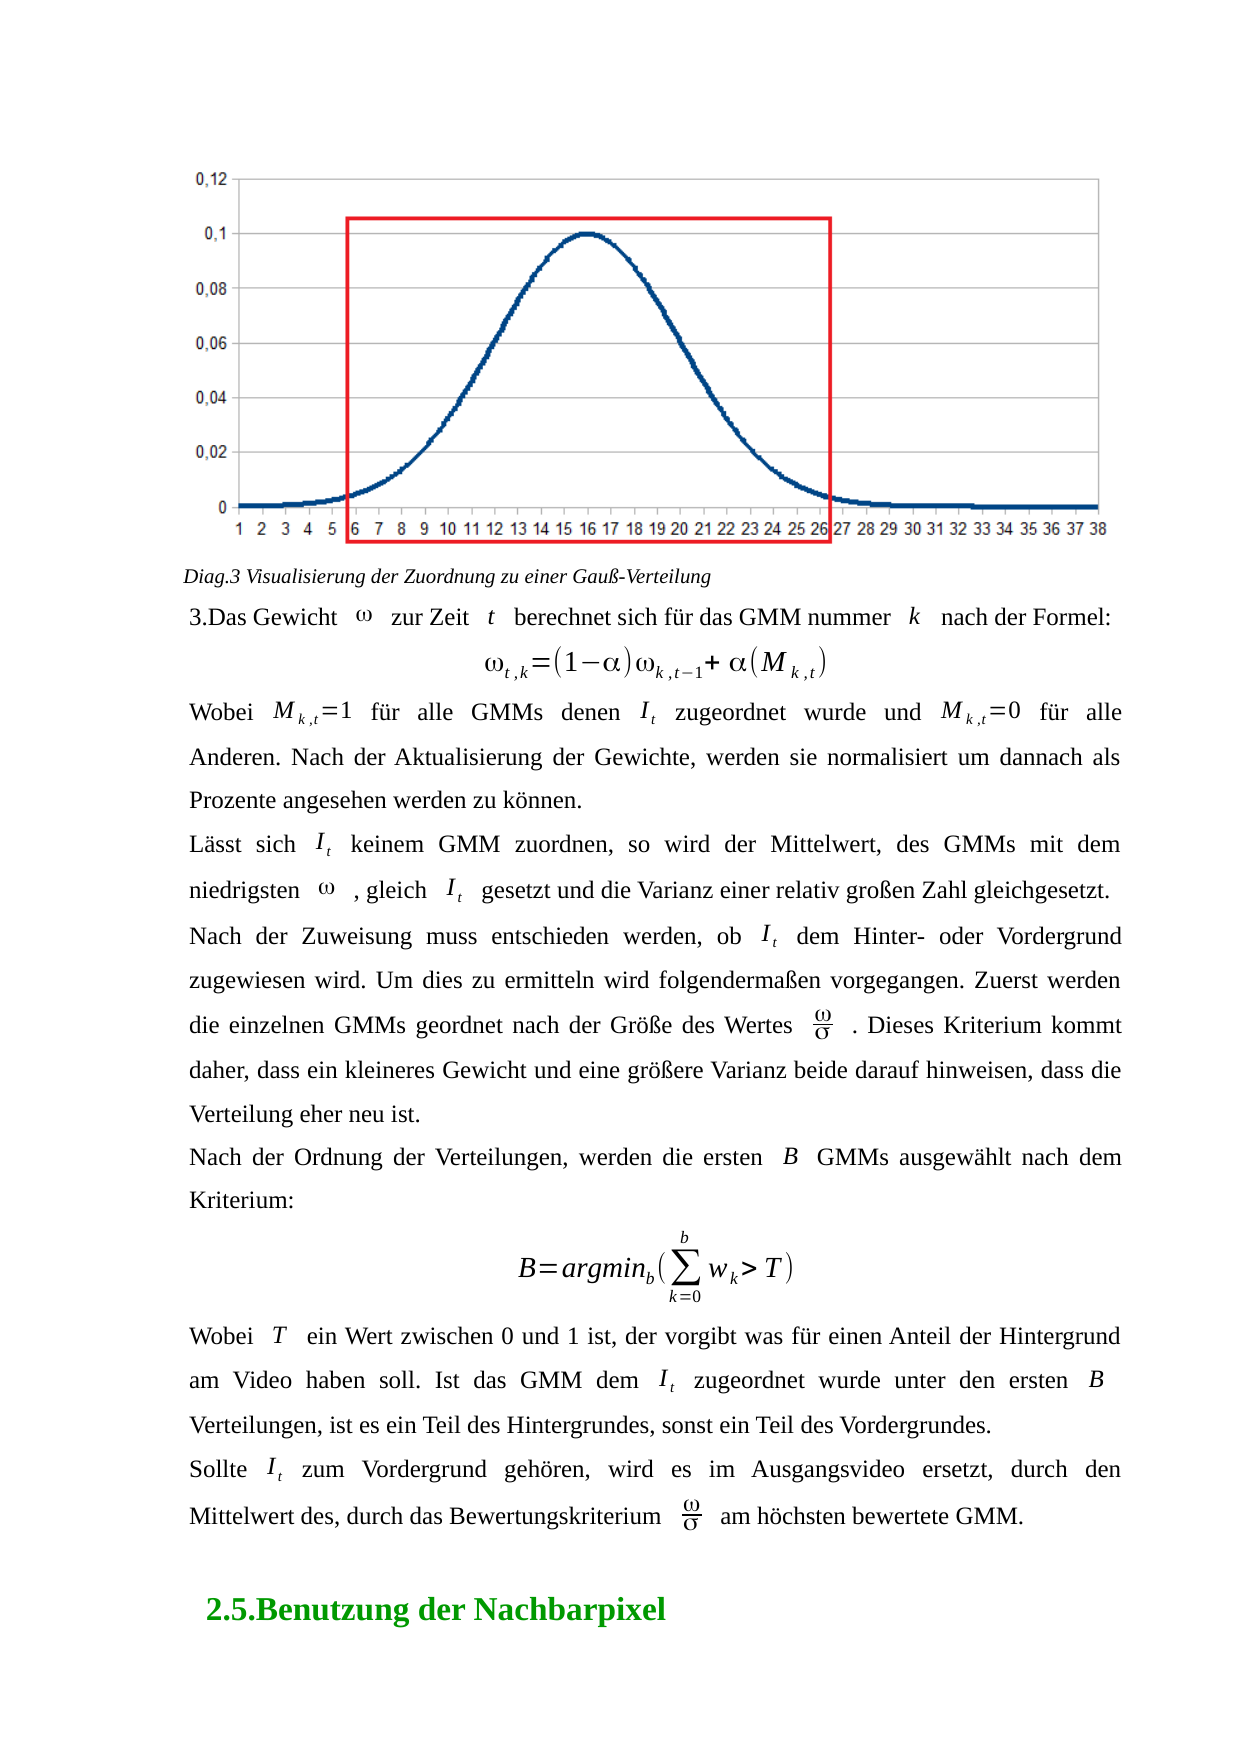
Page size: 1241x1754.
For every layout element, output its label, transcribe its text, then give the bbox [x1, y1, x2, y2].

text Diag.3 Visualisierung der Zuordnung zu einer Gauß-Verteilung [183, 157, 1128, 588]
text 3.Das Gewichtzur Zeitberechnet sich für das GMM nummernach der Formel: [189, 588, 1122, 631]
text Solltezum Vordergrund gehören, wird es im Ausgangsvideo ersetzt, durch den Mittelwert des, durch das Bewertungskriteriumam höchsten bewertete GMM. [189, 1453, 1122, 1531]
picture [183, 157, 1117, 564]
text Nach der Ordnung der Verteilungen, werden die erstenGMMs ausgewählt nach dem Kriterium: [189, 1142, 1122, 1214]
text Nach der Zuweisung muss entschieden werden, obdem Hinter- oder Vordergrund zugewiesen wird. Um dies zu ermitteln wird folgendermaßen vorgegangen. Zuerst werden die einzelnen GMMs geordnet nach der Größe des Wertes. Dieses Kriterium kommt daher, dass ein kleineres Gewicht und eine größere Varianz beide darauf hinweisen, dass die Verteilung eher neu ist. [189, 920, 1122, 1127]
text Wobeiein Wert zwischen 0 und 1 ist, der vorgibt was für einen Anteil der Hintergrund am Video haben soll. Ist das GMM demzugeordnet wurde unter den erstenVerteilungen, ist es ein Teil des Hintergrundes, sonst ein Teil des Vordergrundes. [189, 1321, 1122, 1439]
text [183, 144, 1128, 157]
text Lässt sichkeinem GMM zuordnen, so wird der Mittelwert, des GMMs mit dem niedrigsten, gleichgesetzt und die Varianz einer relativ großen Zahl gleichgesetzt. [189, 828, 1122, 905]
text Wobeifür alle GMMs denenzugeordnet wurde undfür alle Anderen. Nach der Aktualisierung der Gewichte, werden sie normalisiert um dannach als Prozente angesehen werden zu können. [189, 696, 1122, 814]
text 2.5.Benutzung der Nachbarpixel [189, 1589, 1122, 1627]
